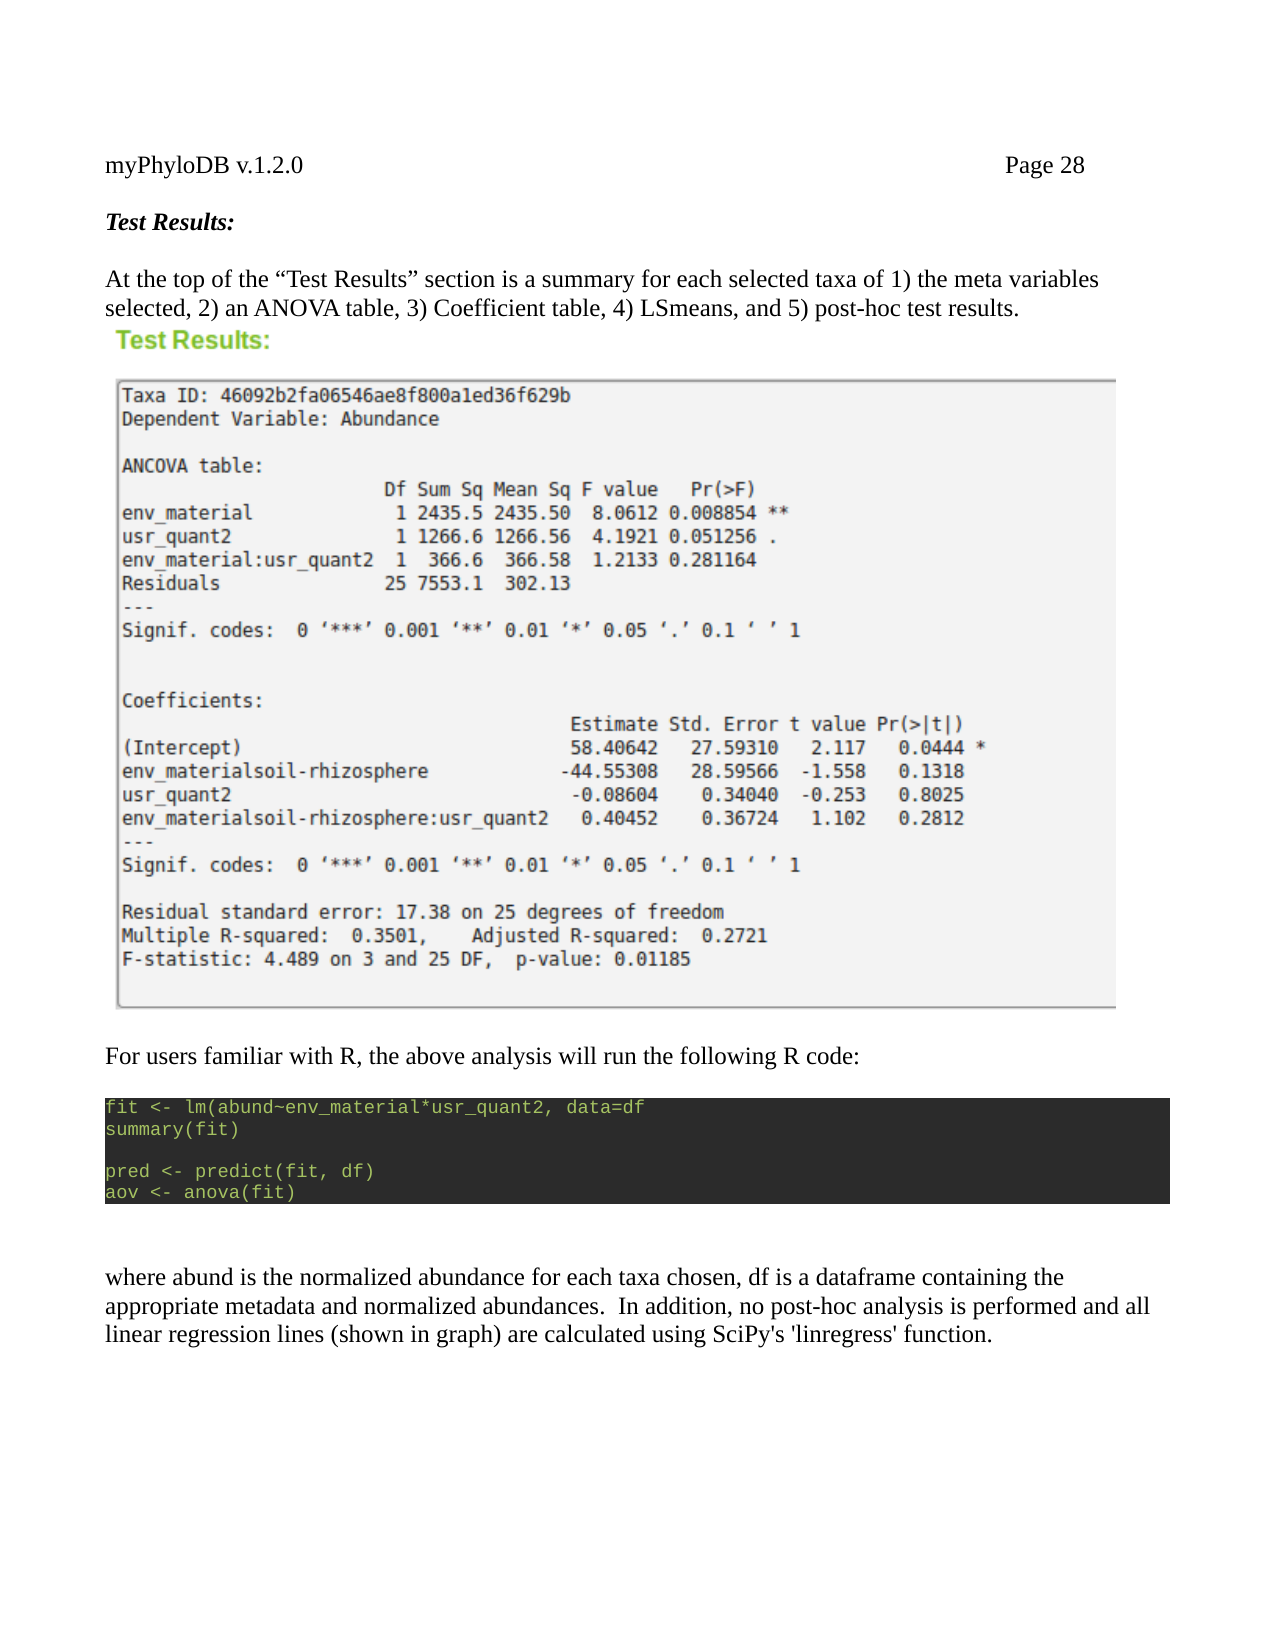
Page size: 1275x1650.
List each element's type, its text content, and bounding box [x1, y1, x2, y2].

text pred <- predict(fit, df) [105, 1162, 1170, 1183]
picture [105, 322, 1116, 1013]
text where abund is the normalized abundance for each taxa chosen, df is a dataframe containing the appropriate metadata and normalized abundances. In addition, no post-hoc analysis is performed and all linear regression lines (shown in graph) are calculated using SciPy's 'linregress' function. [105, 1262, 1170, 1348]
text aov <- anova(fit) [105, 1183, 1170, 1204]
text fit <- lm(abund~env_material*usr_quant2, data=df [105, 1098, 1170, 1119]
text For users familiar with R, the above analysis will run the following R code: [105, 1041, 1170, 1069]
text At the top of the “Test Results” section is a summary for each selected taxa of 1) the meta variables selected, 2) an ANOVA table, 3) Coefficient table, 4) LSmeans, and 5) post-hoc test results. [105, 264, 1170, 322]
text Test Results: [105, 207, 1170, 236]
text summary(fit) [105, 1119, 1170, 1141]
